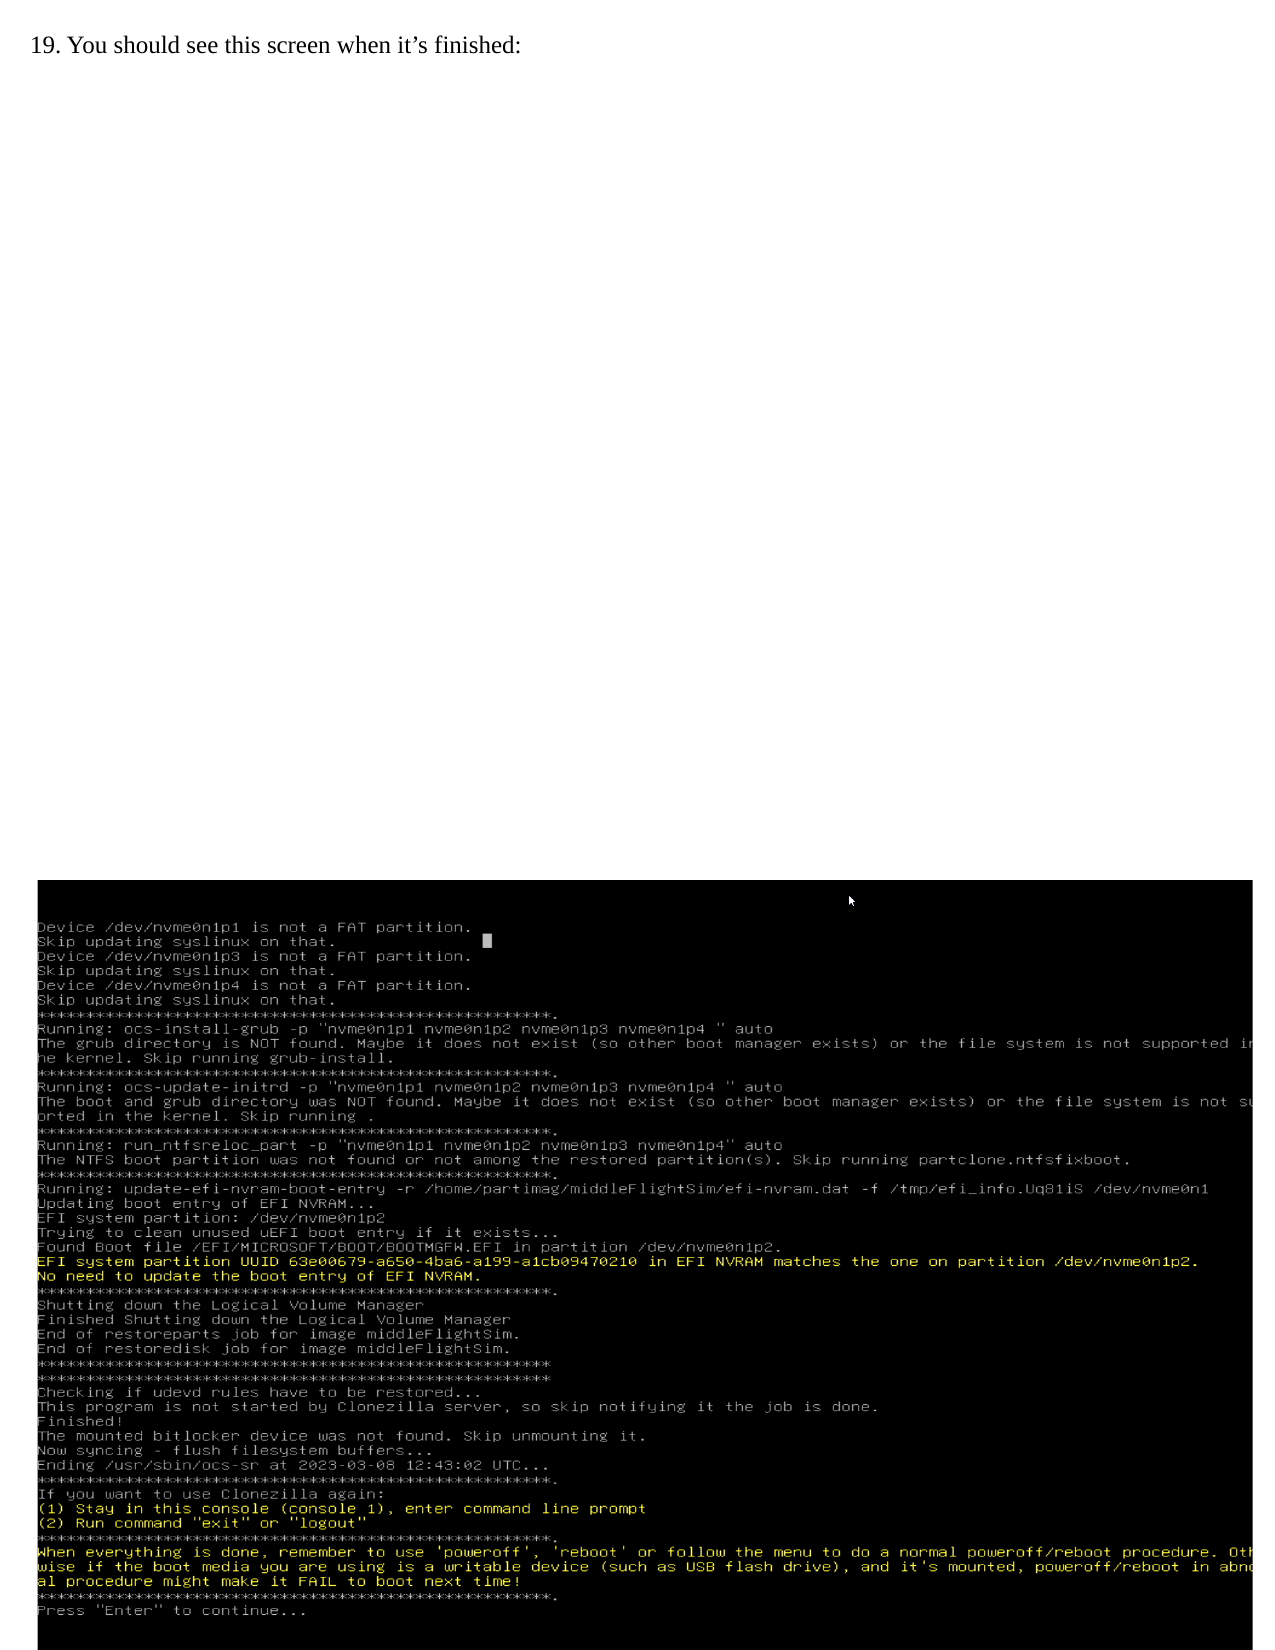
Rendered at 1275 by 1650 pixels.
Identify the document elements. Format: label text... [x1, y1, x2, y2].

picture [37, 880, 1253, 1650]
text 19. You should see this screen when it’s finished: [30, 30, 1245, 851]
